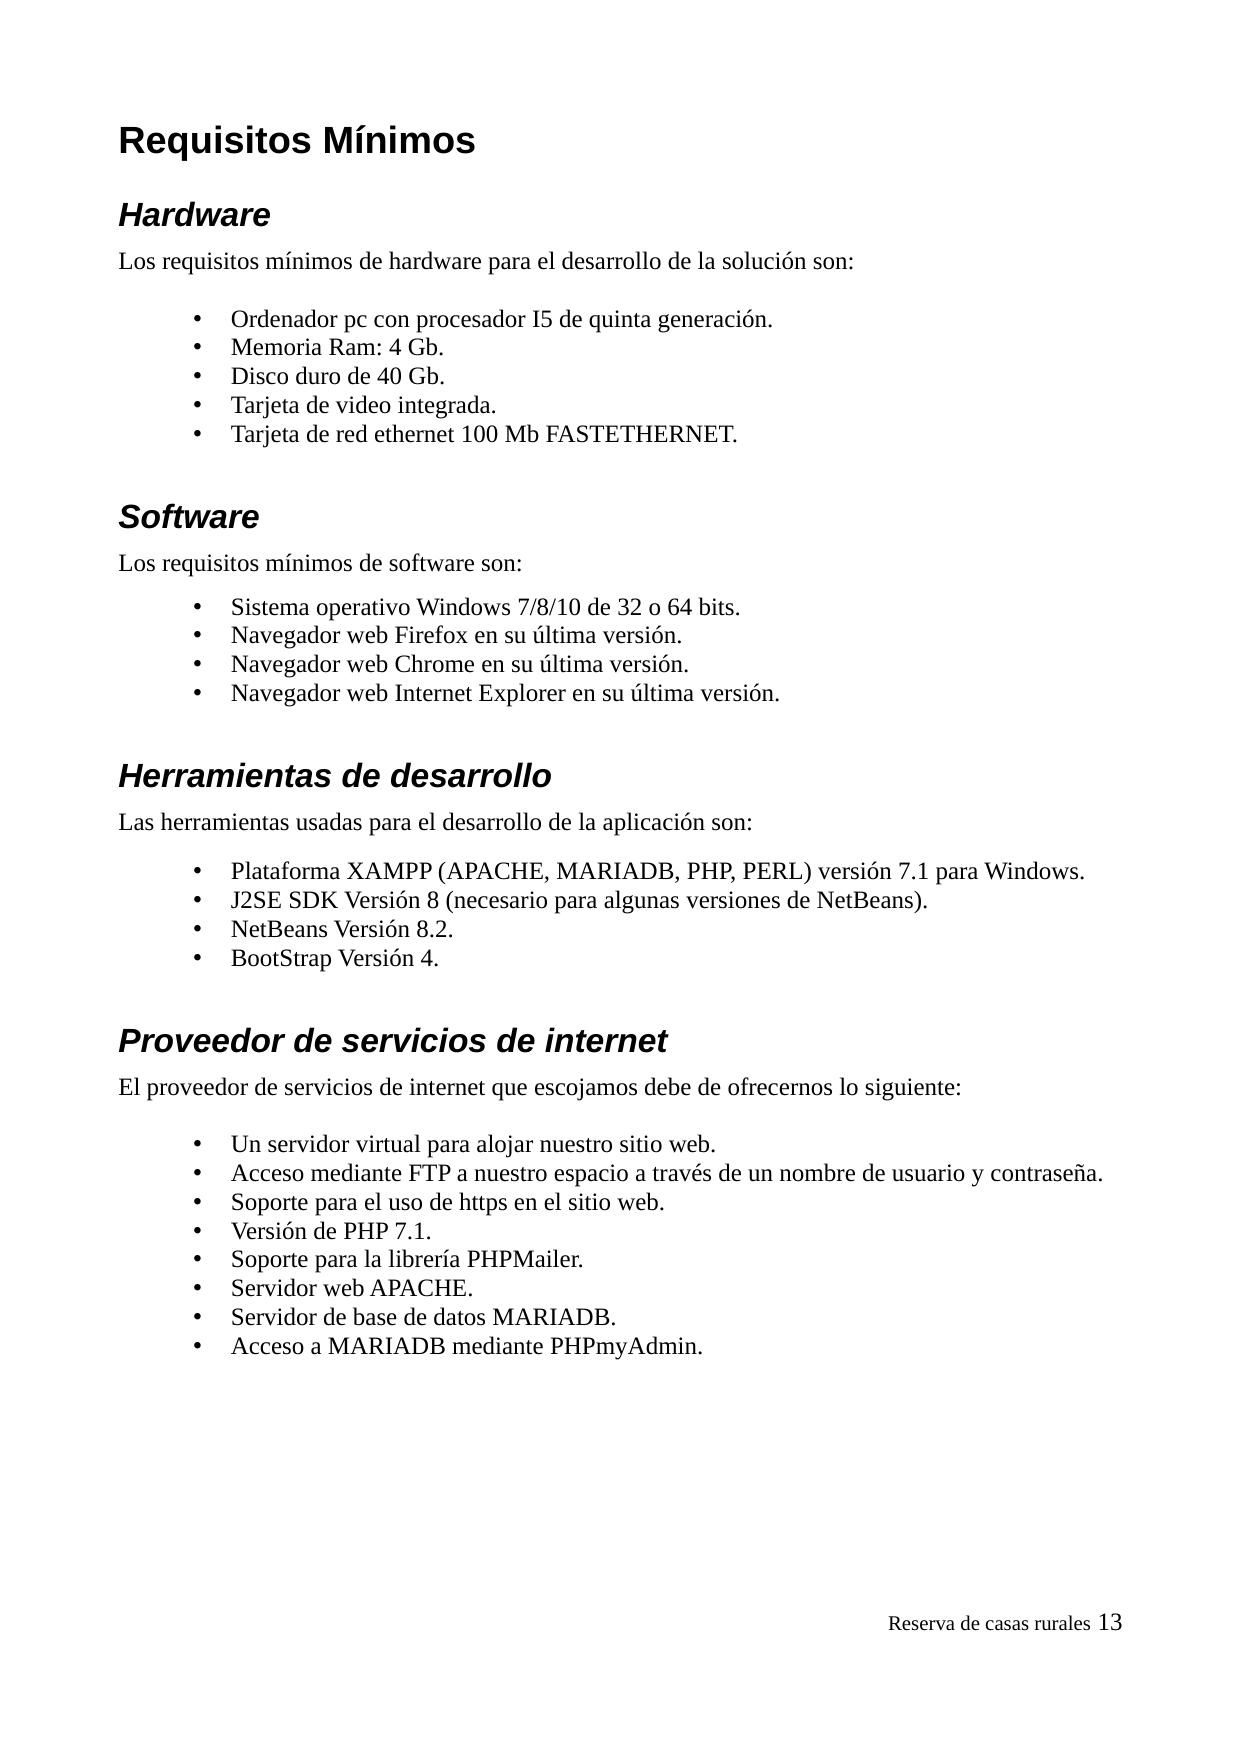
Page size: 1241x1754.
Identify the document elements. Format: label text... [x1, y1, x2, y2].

list Tarjeta de red ethernet 100 Mb FASTETHERNET. [193, 419, 1122, 447]
text El proveedor de servicios de internet que escojamos debe de ofrecernos lo siguiente: [118, 1072, 1122, 1101]
list Soporte para el uso de https en el sitio web. [193, 1187, 1122, 1216]
list Tarjeta de video integrada. [193, 390, 1122, 419]
subtitle Software [118, 497, 1122, 536]
list NetBeans Versión 8.2. [193, 914, 1122, 943]
list Ordenador pc con procesador I5 de quinta generación. [193, 304, 1122, 332]
list Acceso mediante FTP a nuestro espacio a través de un nombre de usuario y contraseña. [193, 1158, 1122, 1187]
text Los requisitos mínimos de hardware para el desarrollo de la solución son: [118, 246, 1122, 275]
subtitle Hardware [118, 195, 1122, 234]
list J2SE SDK Versión 8 (necesario para algunas versiones de NetBeans). [193, 885, 1122, 914]
list Navegador web Firefox en su última versión. [193, 620, 1122, 649]
list Plataforma XAMPP (APACHE, MARIADB, PHP, PERL) versión 7.1 para Windows. [193, 856, 1122, 885]
text Los requisitos mínimos de software son: [118, 548, 1122, 577]
list Memoria Ram: 4 Gb. [193, 332, 1122, 361]
list Soporte para la librería PHPMailer. [193, 1244, 1122, 1273]
list Navegador web Internet Explorer en su última versión. [193, 678, 1122, 707]
list Sistema operativo Windows 7/8/10 de 32 o 64 bits. [193, 592, 1122, 620]
list Disco duro de 40 Gb. [193, 361, 1122, 390]
list Navegador web Chrome en su última versión. [193, 649, 1122, 678]
list Servidor web APACHE. [193, 1273, 1122, 1302]
list Servidor de base de datos MARIADB. [193, 1302, 1122, 1331]
subtitle Herramientas de desarrollo [118, 756, 1122, 795]
list Acceso a MARIADB mediante PHPmyAdmin. [193, 1331, 1122, 1359]
list Un servidor virtual para alojar nuestro sitio web. [193, 1129, 1122, 1158]
list Versión de PHP 7.1. [193, 1216, 1122, 1244]
list BootStrap Versión 4. [193, 943, 1122, 971]
subtitle Proveedor de servicios de internet [118, 1021, 1122, 1059]
subtitle Requisitos Mínimos [118, 118, 1122, 162]
text Las herramientas usadas para el desarrollo de la aplicación son: [118, 807, 1122, 836]
